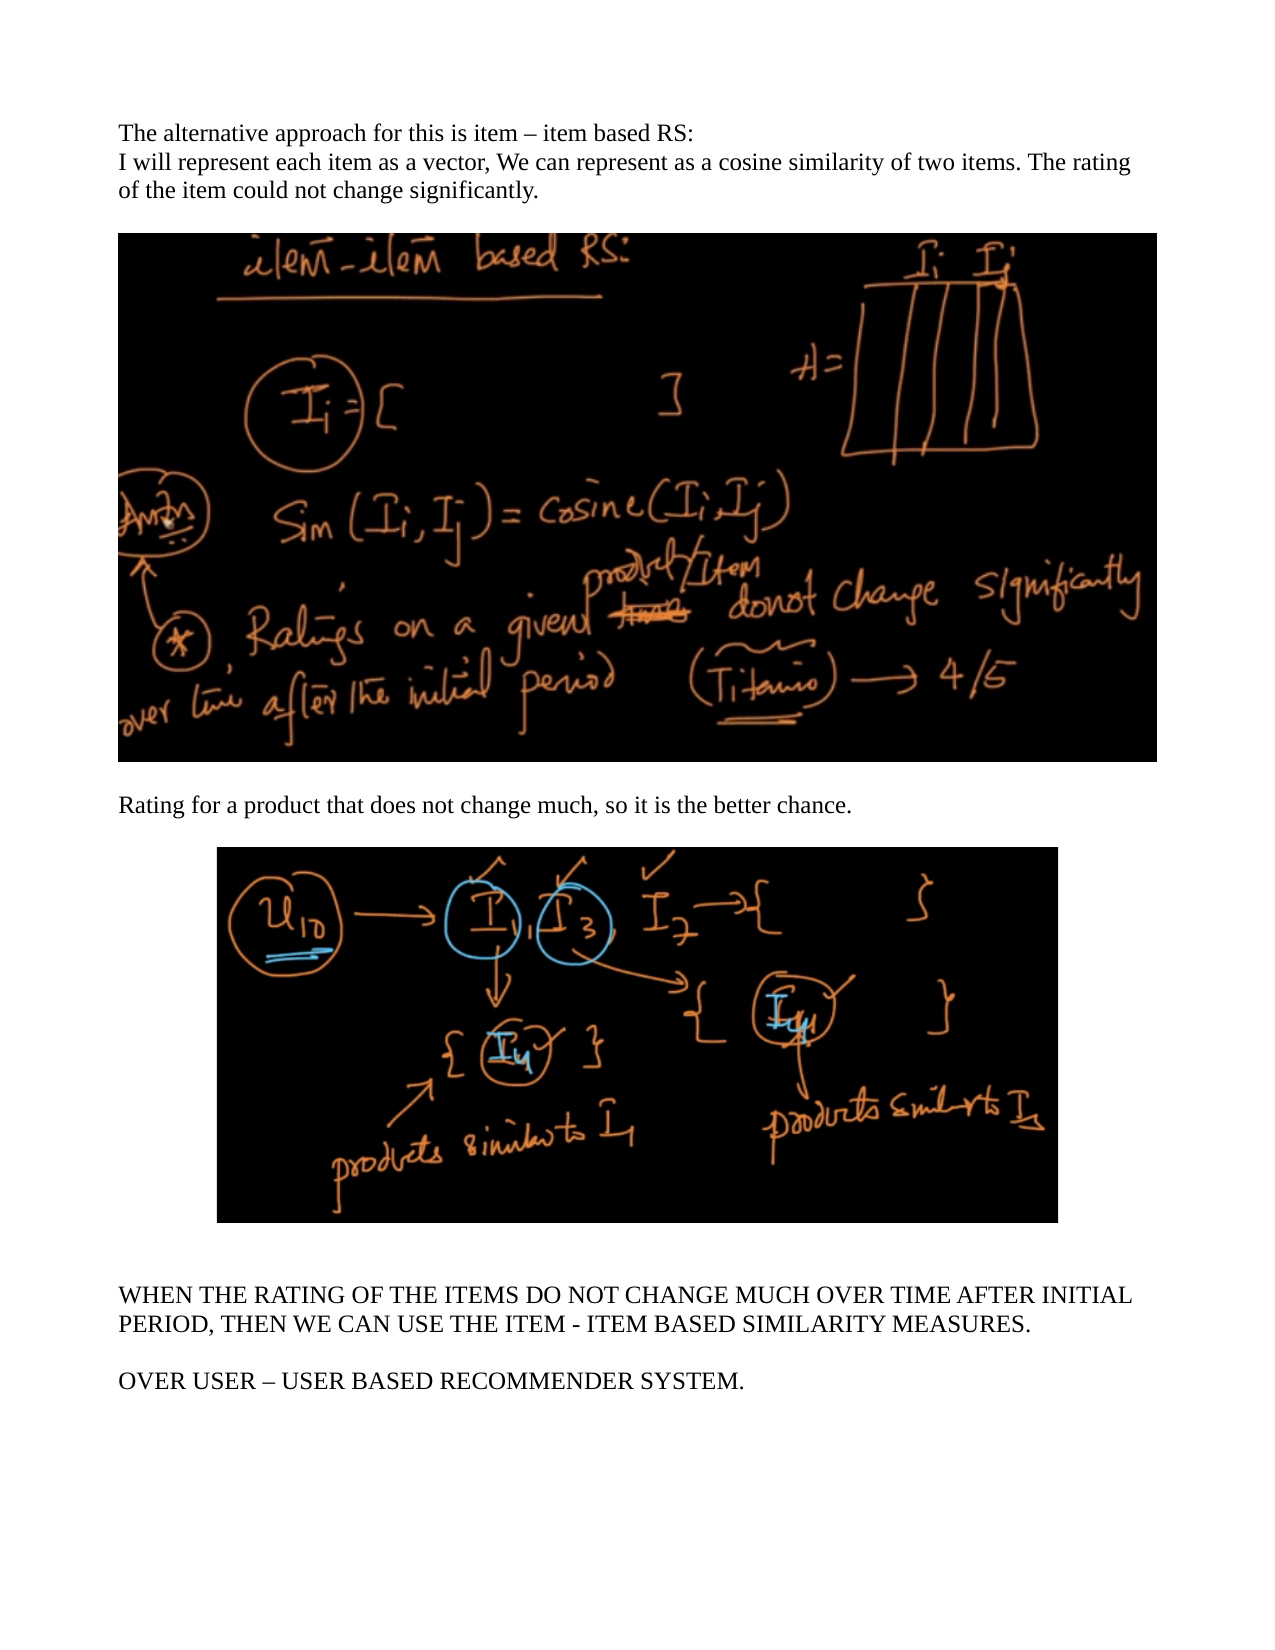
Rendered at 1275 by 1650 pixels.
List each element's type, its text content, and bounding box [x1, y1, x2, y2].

text OVER USER – USER BASED RECOMMENDER SYSTEM. [118, 1366, 1157, 1395]
text Rating for a product that does not change much, so it is the better chance. [118, 790, 1157, 819]
picture [216, 847, 1059, 1223]
picture [118, 233, 1157, 762]
text I will represent each item as a vector, We can represent as a cosine similarity of two items. The rating of the item could not change significantly. [118, 147, 1157, 204]
text The alternative approach for this is item – item based RS: [118, 118, 1157, 147]
text WHEN THE RATING OF THE ITEMS DO NOT CHANGE MUCH OVER TIME AFTER INITIAL PERIOD, THEN WE CAN USE THE ITEM - ITEM BASED SIMILARITY MEASURES. [118, 1280, 1157, 1338]
